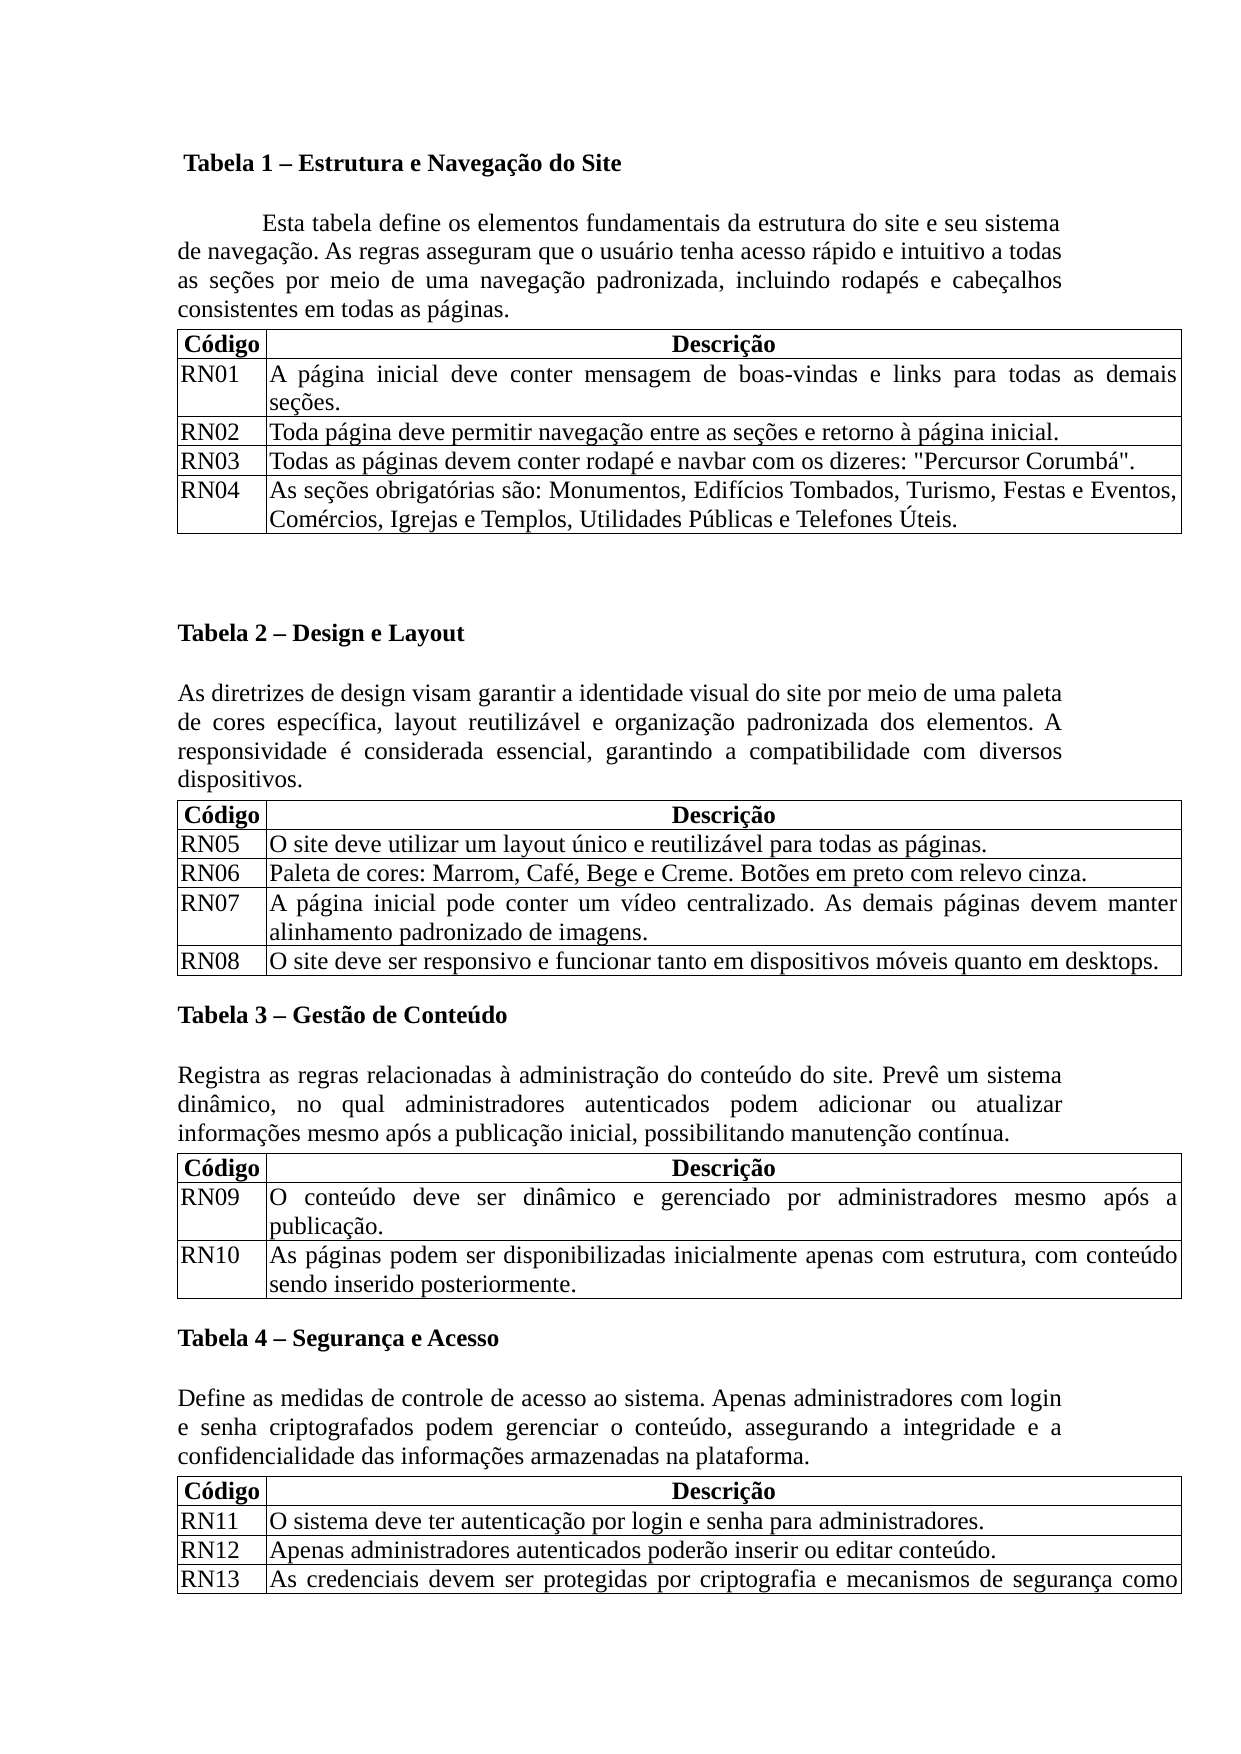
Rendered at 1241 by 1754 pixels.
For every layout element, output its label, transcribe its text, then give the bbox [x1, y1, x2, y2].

text As diretrizes de design visam garantir a identidade visual do site por meio de uma paleta de cores específica, layout reutilizável e organização padronizada dos elementos. A responsividade é considerada essencial, garantindo a compatibilidade com diversos dispositivos. [177, 678, 1063, 793]
text Tabela 1 – Estrutura e Navegação do Site [177, 148, 1063, 176]
table_header Descrição [267, 801, 1181, 829]
table_cell O conteúdo deve ser dinâmico e gerenciado por administradores mesmo após a publicação. [267, 1183, 1181, 1240]
text Esta tabela define os elementos fundamentais da estrutura do site e seu sistema de navegação. As regras asseguram que o usuário tenha acesso rápido e intuitivo a todas as seções por meio de uma navegação padronizada, incluindo rodapés e cabeçalhos consistentes em todas as páginas. [177, 208, 1063, 323]
table_cell O site deve ser responsivo e funcionar tanto em dispositivos móveis quanto em desktops. [267, 946, 1181, 974]
table_cell O sistema deve ter autenticação por login e senha para administradores. [267, 1506, 1181, 1534]
text Tabela 4 – Segurança e Acesso [177, 1323, 1063, 1352]
text Define as medidas de controle de acesso ao sistema. Apenas administradores com login e senha criptografados podem gerenciar o conteúdo, assegurando a integridade e a confidencialidade das informações armazenadas na plataforma. [177, 1383, 1063, 1470]
text Tabela 3 – Gestão de Conteúdo [177, 1000, 1063, 1029]
table_header Código [178, 330, 266, 358]
table_cell Toda página deve permitir navegação entre as seções e retorno à página inicial. [267, 417, 1181, 445]
table_cell RN07 [178, 888, 266, 945]
table_cell Paleta de cores: Marrom, Café, Bege e Creme. Botões em preto com relevo cinza. [267, 859, 1181, 887]
table_cell RN10 [178, 1241, 266, 1298]
table_cell As páginas podem ser disponibilizadas inicialmente apenas com estrutura, com conteúdo sendo inserido posteriormente. [267, 1241, 1181, 1298]
table_cell RN11 [178, 1506, 266, 1534]
table_header Código [178, 801, 266, 829]
table_cell RN13 [178, 1565, 266, 1593]
table_cell RN12 [178, 1536, 266, 1564]
table_cell Todas as páginas devem conter rodapé e navbar com os dizeres: "Percursor Corumbá". [267, 446, 1181, 475]
table_cell RN09 [178, 1183, 266, 1240]
table_cell As seções obrigatórias são: Monumentos, Edifícios Tombados, Turismo, Festas e Eventos, Comércios, Igrejas e Templos, Utilidades Públicas e Telefones Úteis. [267, 476, 1181, 533]
table_header Descrição [267, 330, 1181, 358]
table_header Código [178, 1477, 266, 1505]
table_cell RN02 [178, 417, 266, 445]
table_header Descrição [267, 1154, 1181, 1182]
table_cell RN04 [178, 476, 266, 533]
table_cell O site deve utilizar um layout único e reutilizável para todas as páginas. [267, 830, 1181, 858]
table_header Descrição [267, 1477, 1181, 1505]
table_cell RN01 [178, 359, 266, 416]
table_cell RN03 [178, 446, 266, 475]
table_cell As credenciais devem ser protegidas por criptografia e mecanismos de segurança como [267, 1565, 1181, 1593]
table_cell A página inicial pode conter um vídeo centralizado. As demais páginas devem manter alinhamento padronizado de imagens. [267, 888, 1181, 945]
text Registra as regras relacionadas à administração do conteúdo do site. Prevê um sistema dinâmico, no qual administradores autenticados podem adicionar ou atualizar informações mesmo após a publicação inicial, possibilitando manutenção contínua. [177, 1060, 1063, 1146]
table_cell RN05 [178, 830, 266, 858]
table_header Código [178, 1154, 266, 1182]
text Tabela 2 – Design e Layout [177, 618, 1063, 647]
table_cell RN06 [178, 859, 266, 887]
table_cell A página inicial deve conter mensagem de boas-vindas e links para todas as demais seções. [267, 359, 1181, 416]
table_cell Apenas administradores autenticados poderão inserir ou editar conteúdo. [267, 1536, 1181, 1564]
table_cell RN08 [178, 946, 266, 974]
